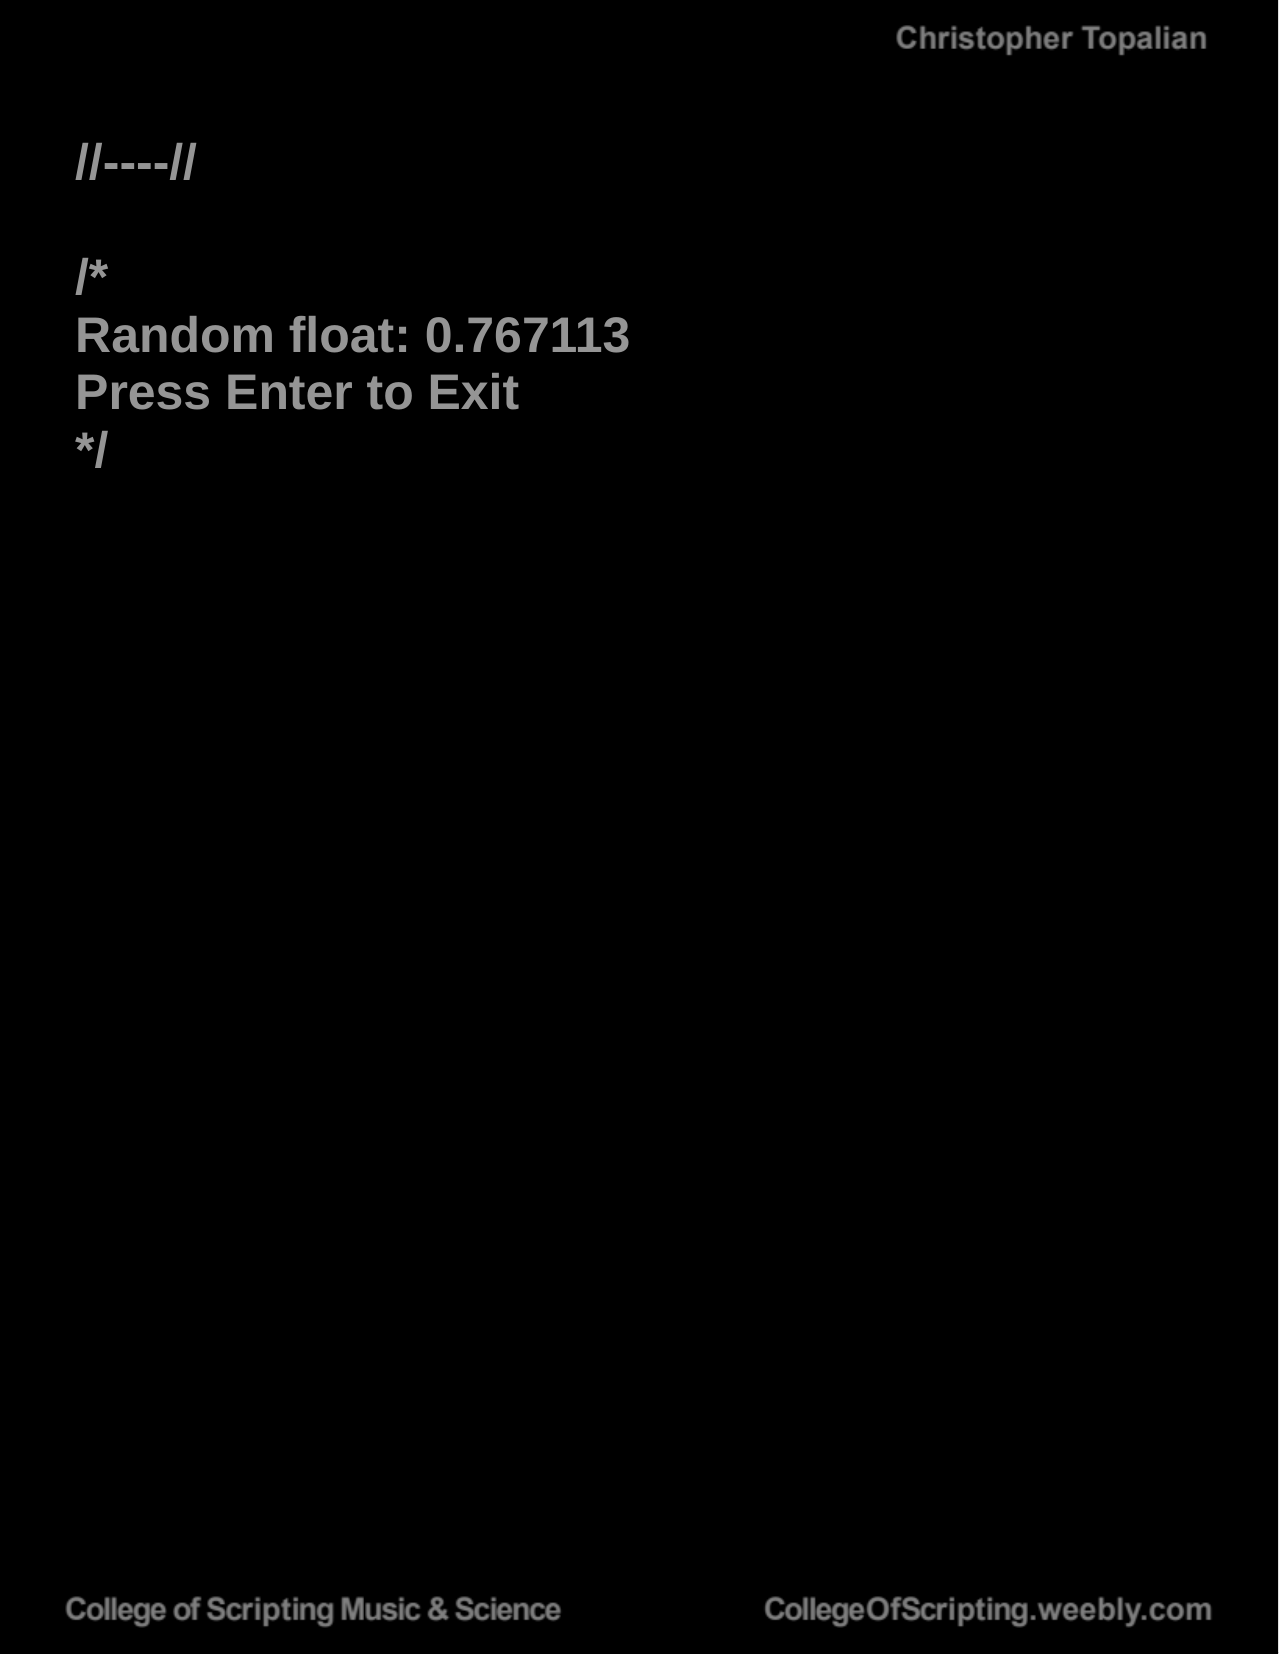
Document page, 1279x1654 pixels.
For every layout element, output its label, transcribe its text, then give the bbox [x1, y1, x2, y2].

text */ [75, 420, 1203, 477]
text Press Enter to Exit [75, 362, 1203, 420]
text Random float: 0.767113 [75, 305, 1203, 362]
text /* [75, 247, 1203, 305]
text //----// [75, 132, 1203, 190]
